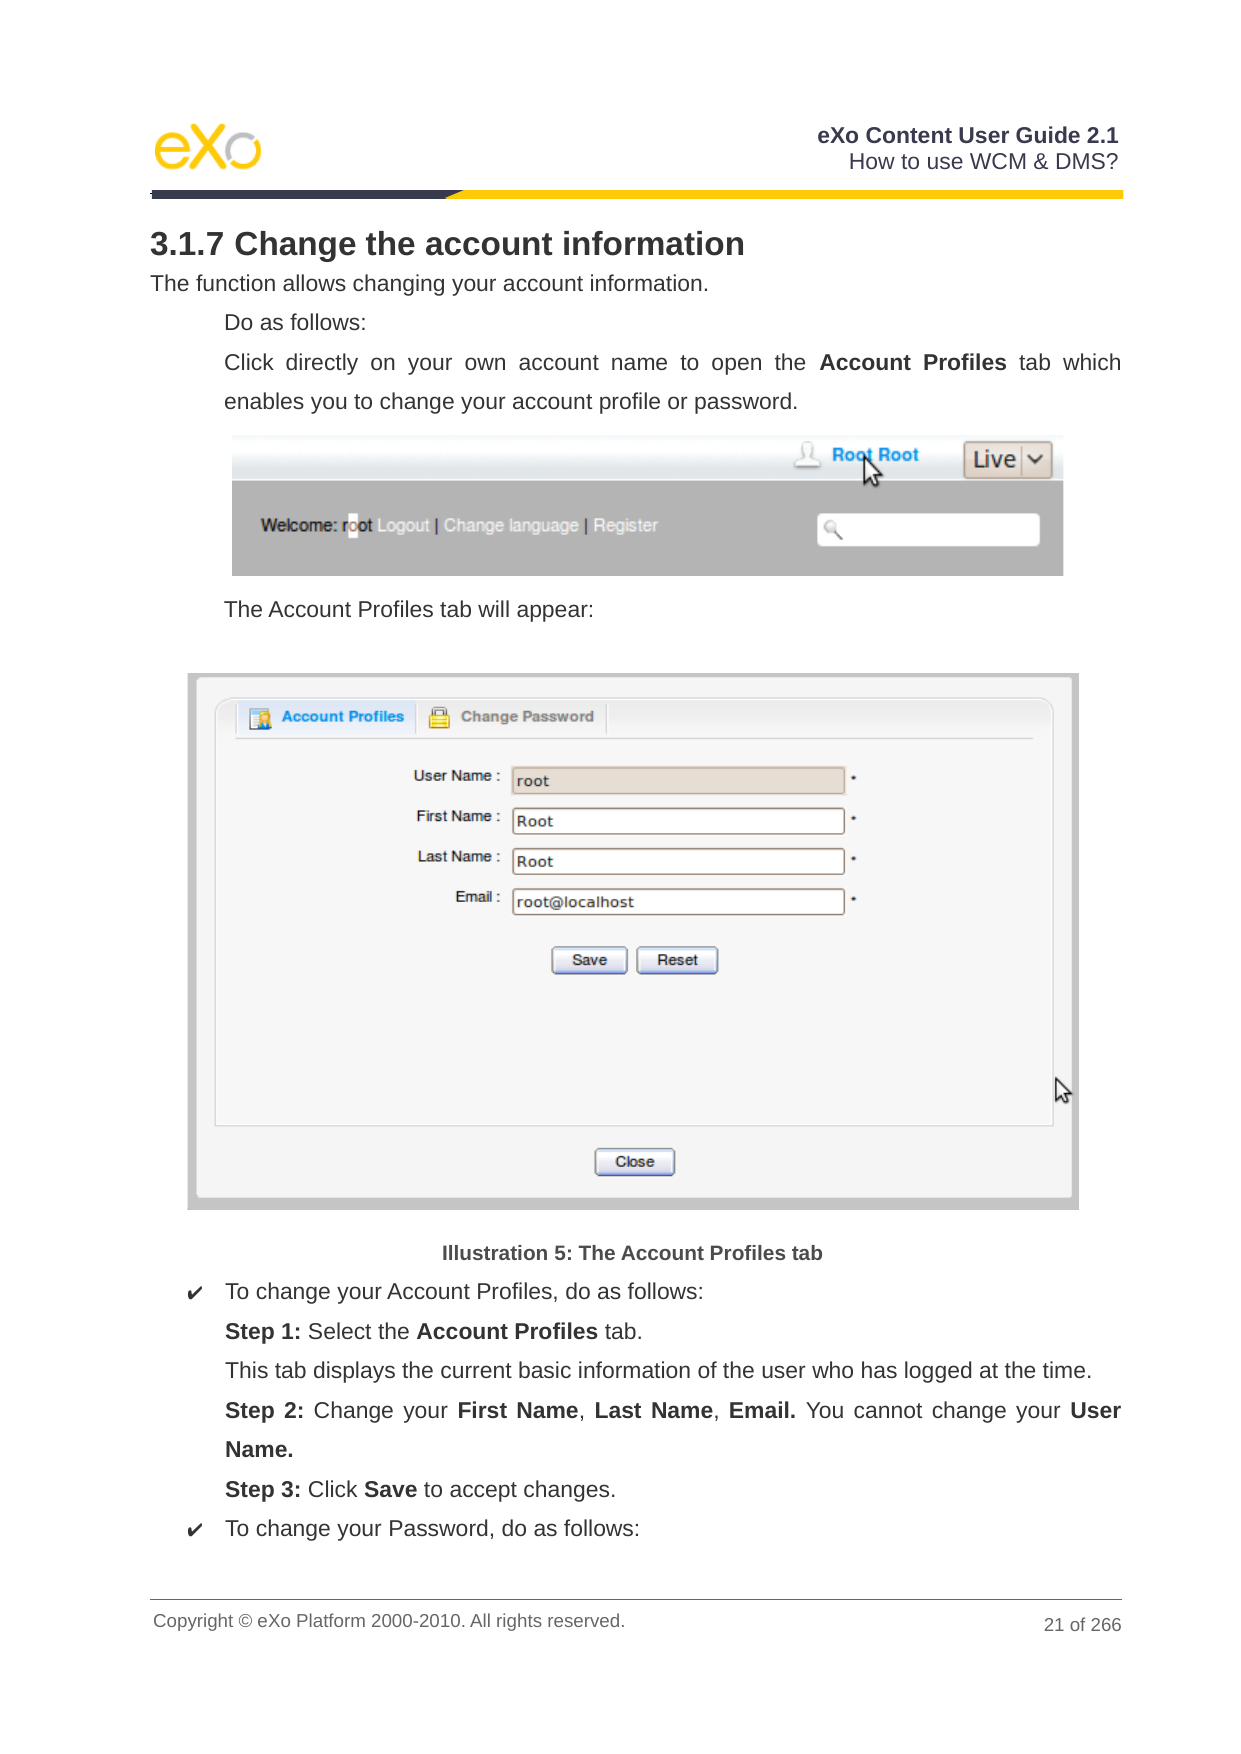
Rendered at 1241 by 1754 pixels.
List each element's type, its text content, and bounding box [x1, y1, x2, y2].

subtitle Change the account information [150, 223, 1122, 262]
text Click directly on your own account name to open the Account Profiles tab which enables you to change your account profile or password. [224, 348, 1122, 414]
list To change your Password, do as follows: [187, 1515, 1122, 1541]
list Step 1: Select the Account Profiles tab. [187, 1318, 1122, 1344]
picture [232, 435, 1064, 576]
text The function allows changing your account information. [150, 269, 1122, 296]
picture [151, 190, 1124, 199]
text The Account Profiles tab will appear: [223, 427, 1122, 623]
text Do as follows: [224, 309, 1122, 335]
list Step 3: Click Save to accept changes. [187, 1476, 1122, 1502]
list Step 2: Change your First Name, Last Name, Email. You cannot change your User Name. [187, 1397, 1122, 1462]
picture [155, 123, 262, 170]
list This tab displays the current basic information of the user who has logged at the time. [187, 1357, 1122, 1383]
picture [187, 673, 1079, 1210]
list Illustration 5: The Account Profiles tab [148, 733, 1116, 1265]
list To change your Account Profiles, do as follows: [148, 636, 1122, 1304]
